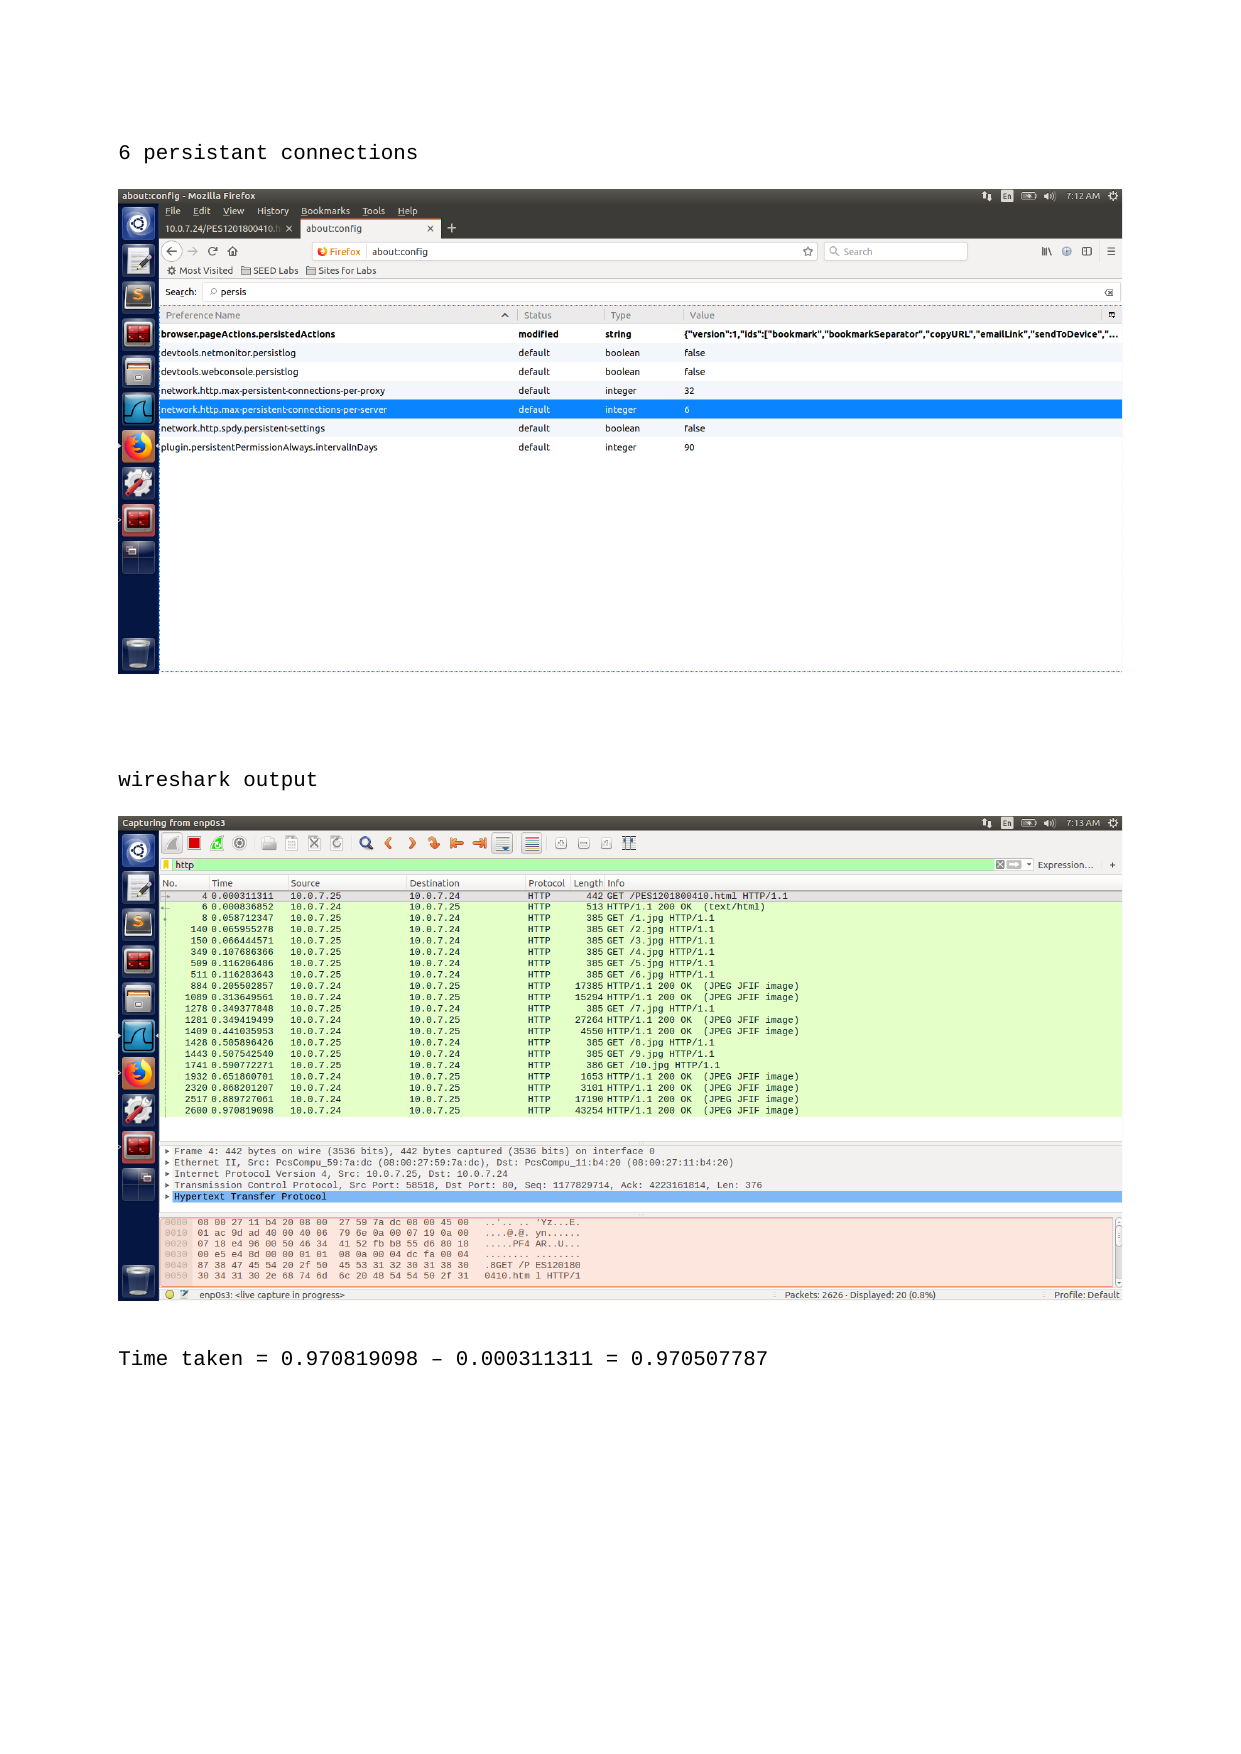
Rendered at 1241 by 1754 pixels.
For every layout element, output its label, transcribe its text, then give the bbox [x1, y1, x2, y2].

picture [118, 189, 1123, 674]
picture [118, 816, 1123, 1301]
text 6 persistant connections [118, 142, 1122, 165]
text Time taken = 0.970819098 – 0.000311311 = 0.970507787 [118, 1348, 1122, 1372]
text wireshark output [118, 769, 1122, 792]
